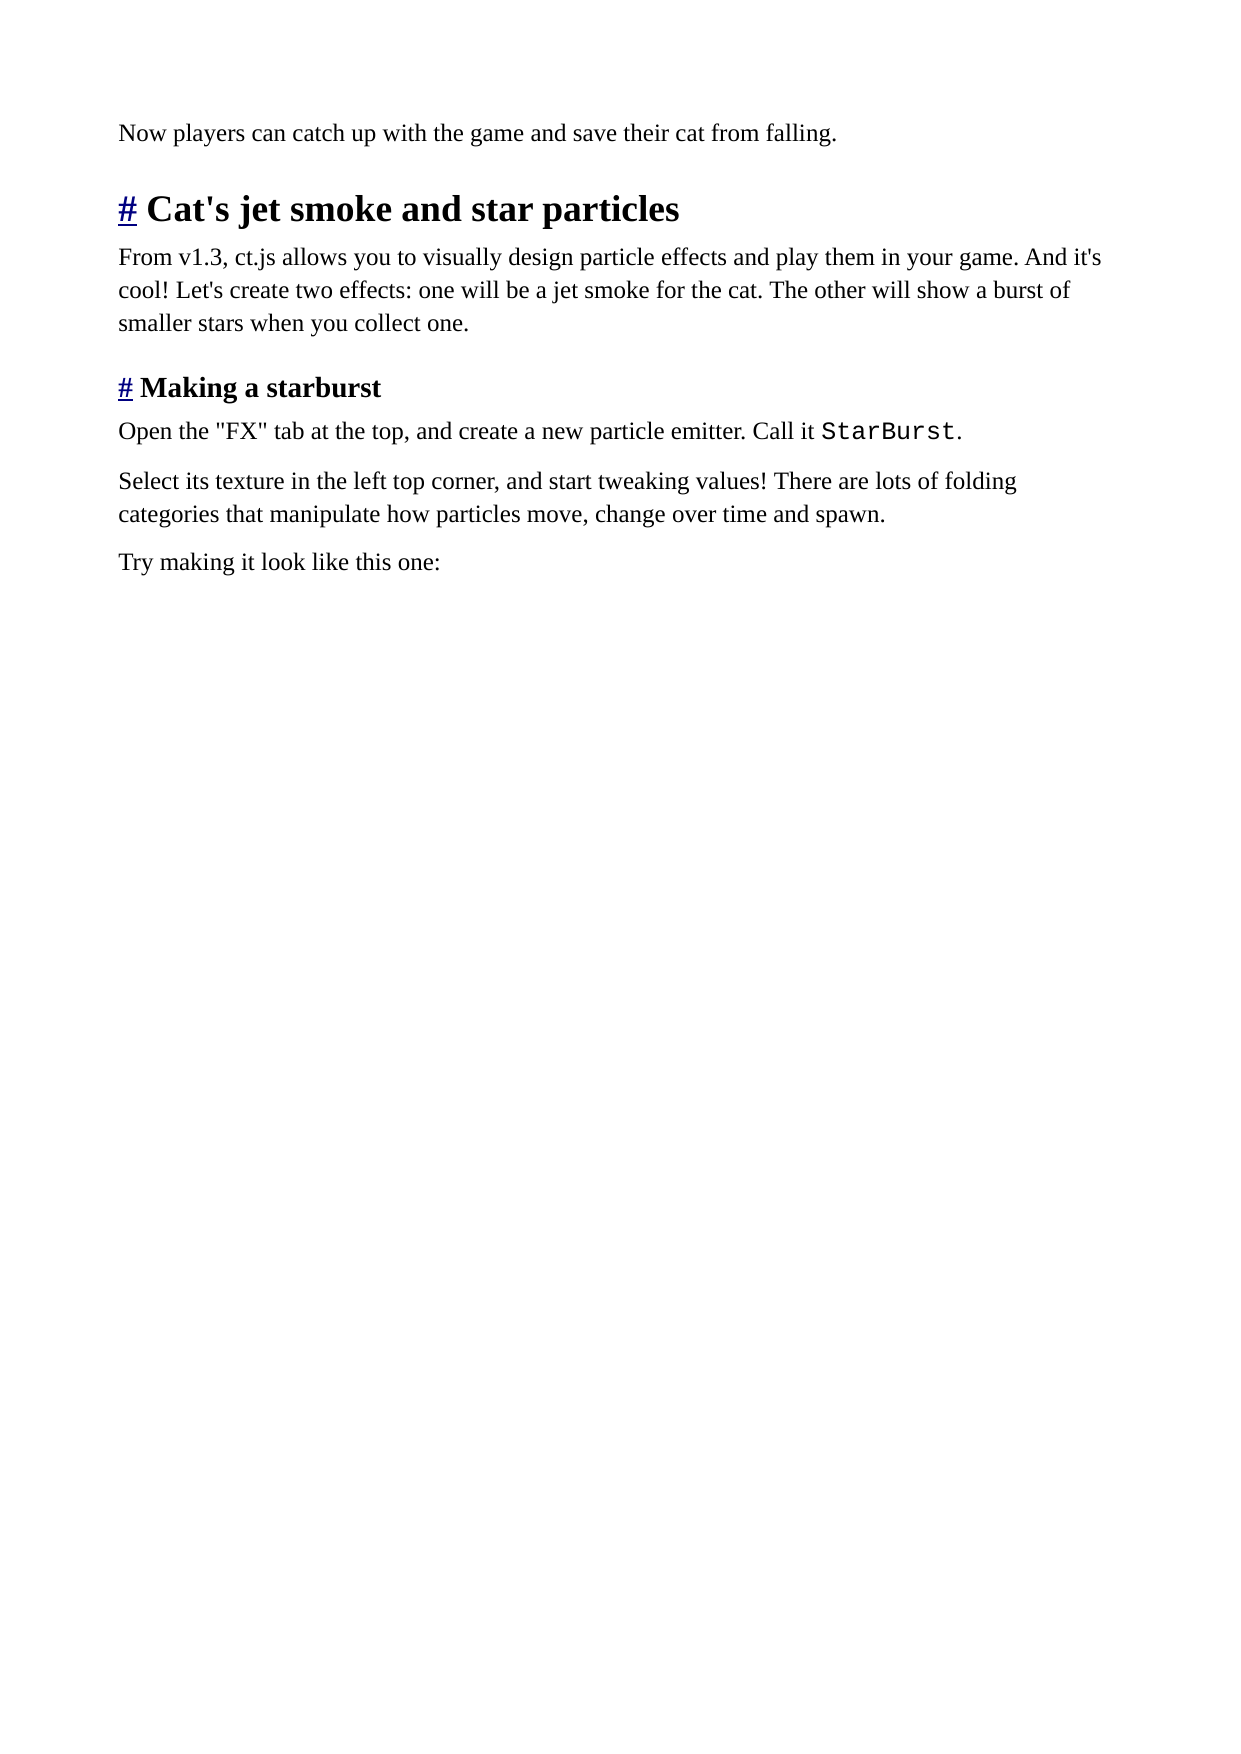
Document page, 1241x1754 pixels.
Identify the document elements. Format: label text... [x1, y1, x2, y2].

subtitle # Making a starburst [118, 370, 1122, 404]
text Try making it look like this one: [118, 547, 1122, 576]
text Open the "FX" tab at the top, and create a new particle emitter. Call it StarBurst. [118, 416, 1122, 447]
subtitle # Cat's jet smoke and star particles [118, 187, 1122, 230]
text From v1.3, ct.js allows you to visually design particle effects and play them in your game. And it's cool! Let's create two effects: one will be a jet smoke for the cat. The other will show a burst of smaller stars when you collect one. [118, 242, 1122, 337]
text Select its texture in the left top corner, and start tweaking values! There are lots of folding categories that manipulate how particles move, change over time and spawn. [118, 466, 1122, 528]
text Now players can catch up with the game and save their cat from falling. [118, 118, 1122, 147]
